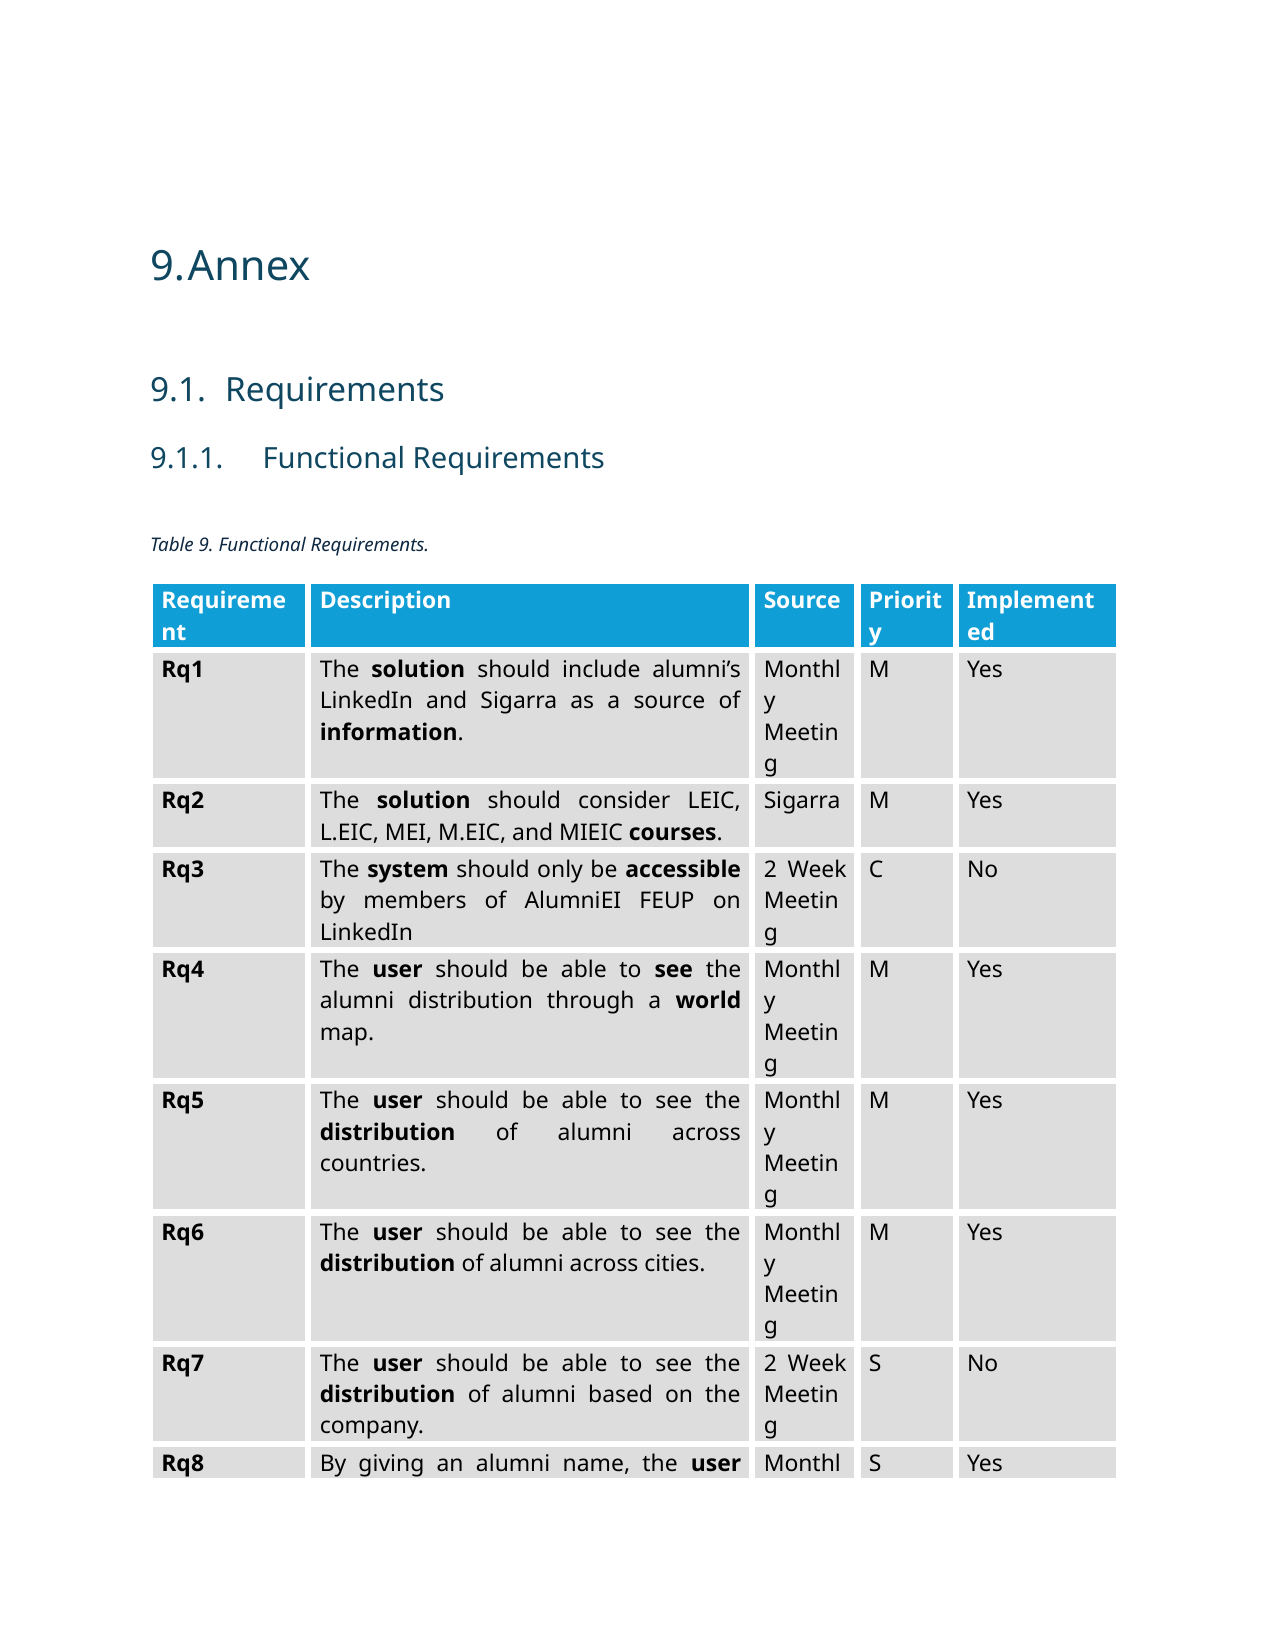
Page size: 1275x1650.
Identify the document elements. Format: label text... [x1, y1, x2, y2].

table_cell M [861, 1084, 953, 1209]
table_cell S [861, 1347, 953, 1441]
table_cell Yes [959, 1447, 1116, 1478]
table_cell 2 Week Meeting [755, 1347, 854, 1441]
table_cell No [959, 853, 1116, 947]
table_cell S [861, 1447, 953, 1478]
subtitle Requirements [150, 366, 1125, 412]
table_cell Monthly Meeting [755, 1216, 854, 1341]
table_header Requirement [153, 584, 305, 647]
table_header Source [755, 584, 854, 647]
text Table 9. Functional Requirements. [150, 532, 1125, 557]
table_cell Rq4 [153, 953, 305, 1078]
table_cell Monthly Meeting [755, 953, 854, 1078]
table_cell The solution should include alumni’s LinkedIn and Sigarra as a source of information. [311, 653, 749, 778]
table_cell The user should be able to see the distribution of alumni based on the company. [311, 1347, 749, 1441]
table_cell Rq7 [153, 1347, 305, 1441]
table_cell Rq3 [153, 853, 305, 947]
table_cell M [861, 953, 953, 1078]
subtitle Annex [150, 236, 1125, 292]
table_cell Yes [959, 1216, 1116, 1341]
table_cell Monthly Meeting [755, 1084, 854, 1209]
table_cell By giving an alumni name, the user [311, 1447, 749, 1478]
table_cell M [861, 784, 953, 847]
table_cell The solution should consider LEIC, L.EIC, MEI, M.EIC, and MIEIC courses. [311, 784, 749, 847]
table_cell Monthl [755, 1447, 854, 1478]
table_cell No [959, 1347, 1116, 1441]
table_header Priority [861, 584, 953, 647]
table_cell M [861, 653, 953, 778]
table_cell Rq6 [153, 1216, 305, 1341]
subtitle Functional Requirements [150, 437, 1125, 477]
table_header Implemented [959, 584, 1116, 647]
table_cell The user should be able to see the distribution of alumni across cities. [311, 1216, 749, 1341]
table_cell Sigarra [755, 784, 854, 847]
table_cell Rq1 [153, 653, 305, 778]
table_cell M [861, 1216, 953, 1341]
table_cell Yes [959, 1084, 1116, 1209]
table_cell Rq8 [153, 1447, 305, 1478]
table_cell The system should only be accessible by members of AlumniEI FEUP on LinkedIn [311, 853, 749, 947]
table_cell Rq2 [153, 784, 305, 847]
table_cell Rq5 [153, 1084, 305, 1209]
table_cell Yes [959, 784, 1116, 847]
table_cell The user should be able to see the distribution of alumni across countries. [311, 1084, 749, 1209]
table_cell The user should be able to see the alumni distribution through a world map. [311, 953, 749, 1078]
table_cell Monthly Meeting [755, 653, 854, 778]
table_cell Yes [959, 953, 1116, 1078]
table_cell C [861, 853, 953, 947]
table_cell 2 Week Meeting [755, 853, 854, 947]
table_cell Yes [959, 653, 1116, 778]
table_header Description [311, 584, 749, 647]
